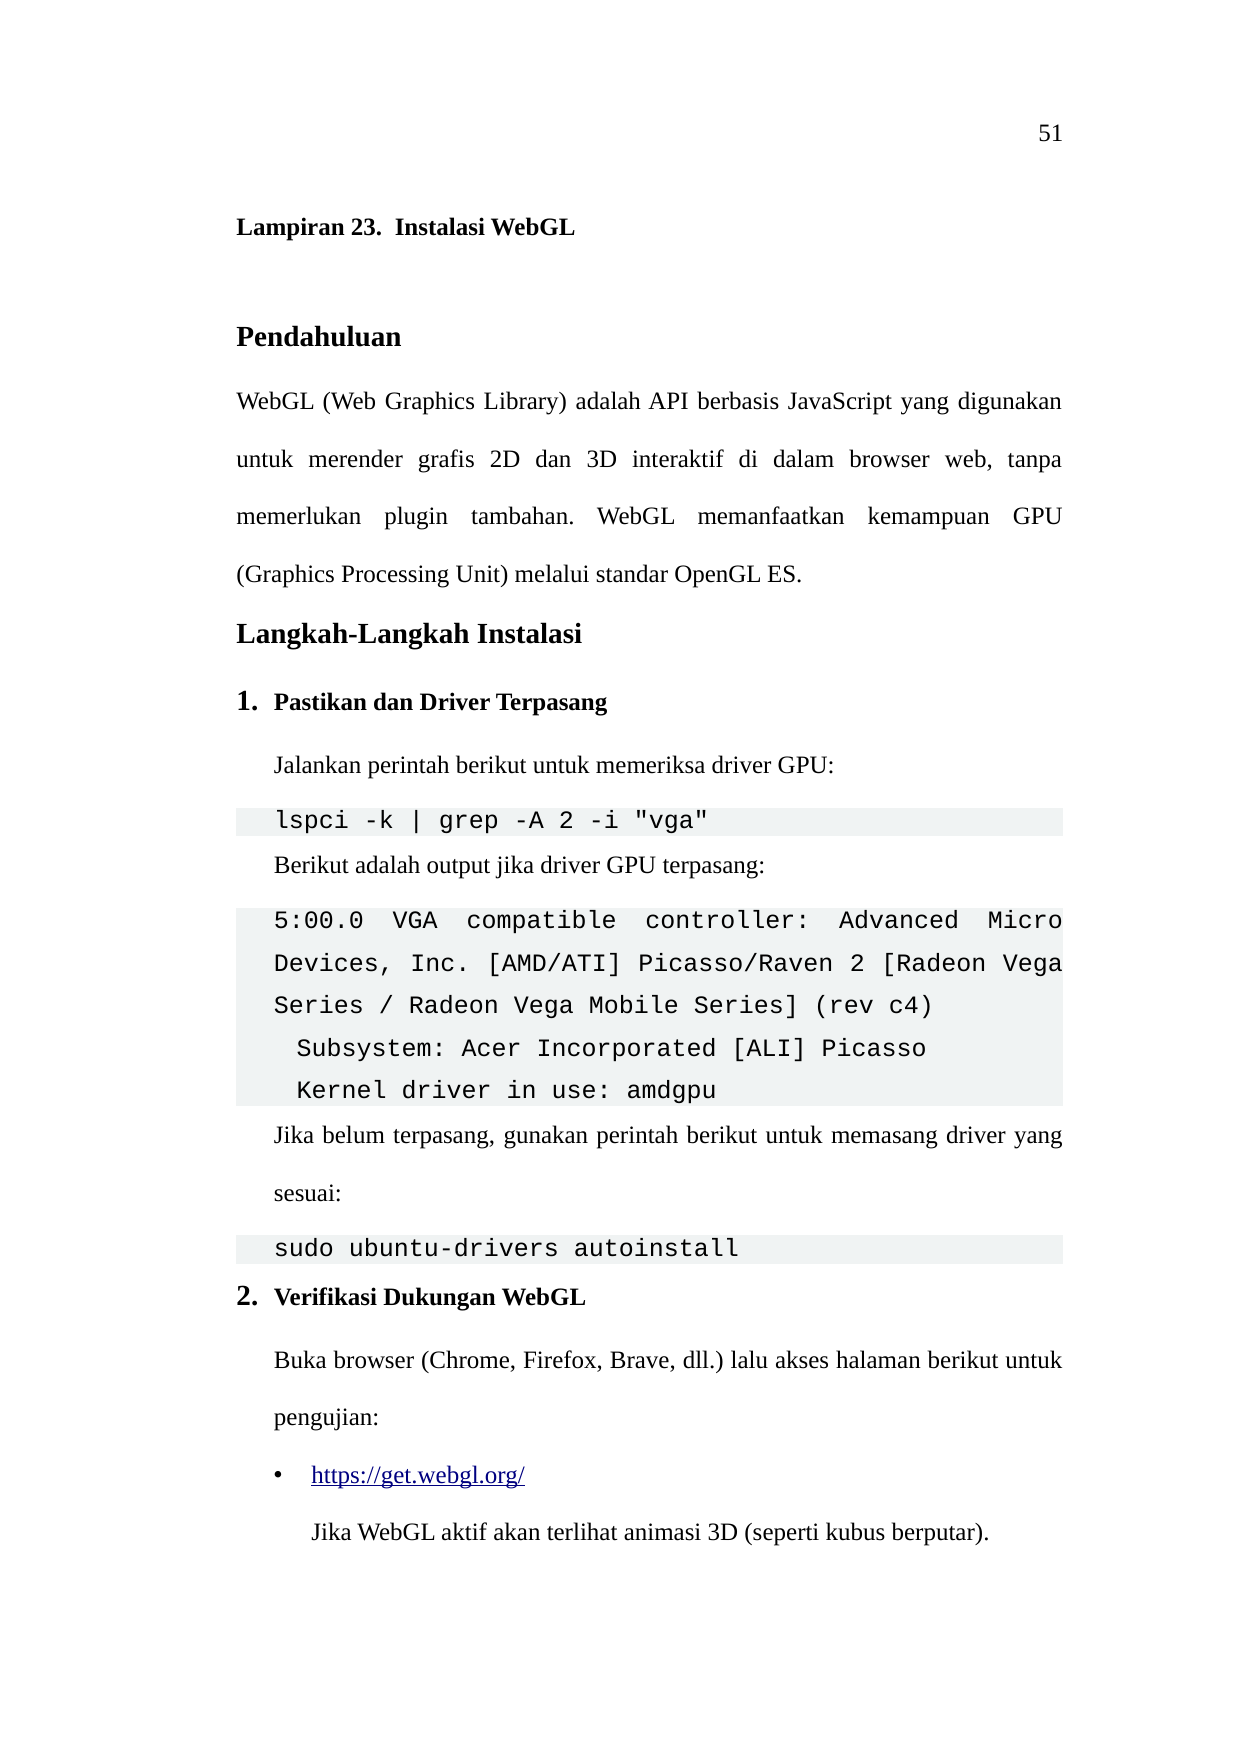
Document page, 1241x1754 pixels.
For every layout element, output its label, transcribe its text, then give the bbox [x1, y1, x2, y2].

text WebGL (Web Graphics Library) adalah API berbasis JavaScript yang digunakan untuk merender grafis 2D dan 3D interaktif di dalam browser web, tanpa memerlukan plugin tambahan. WebGL memanfaatkan kemampuan GPU (Graphics Processing Unit) melalui standar OpenGL ES. [236, 386, 1063, 587]
list https://get.webgl.org/ [274, 1460, 1063, 1489]
list Jalankan perintah berikut untuk memeriksa driver GPU: [236, 750, 1063, 779]
list Berikut adalah output jika driver GPU terpasang: [236, 850, 1063, 879]
list Jika belum terpasang, gunakan perintah berikut untuk memasang driver yang sesuai: [236, 1120, 1063, 1207]
text Langkah-Langkah Instalasi [236, 616, 1063, 650]
list sudo ubuntu-drivers autoinstall [236, 1235, 1063, 1264]
subtitle Instalasi WebGL [236, 212, 1063, 241]
list Verifikasi Dukungan WebGL [236, 1278, 1063, 1311]
list lspci -k | grep -A 2 -i "vga" [236, 808, 1063, 836]
text Pendahuluan [236, 319, 1063, 353]
list Jika WebGL aktif akan terlihat animasi 3D (seperti kubus berputar). [274, 1517, 1063, 1546]
list Buka browser (Chrome, Firefox, Brave, dll.) lalu akses halaman berikut untuk pengujian: [236, 1345, 1063, 1431]
list Subsystem: Acer Incorporated [ALI] Picasso [236, 1035, 1063, 1064]
list Pastikan dan Driver Terpasang [236, 683, 1063, 717]
list 5:00.0 VGA compatible controller: Advanced Micro Devices, Inc. [AMD/ATI] Picasso/Raven 2 [Radeon Vega Series / Radeon Vega Mobile Series] (rev c4) [236, 908, 1063, 1021]
list Kernel driver in use: amdgpu [236, 1078, 1063, 1106]
